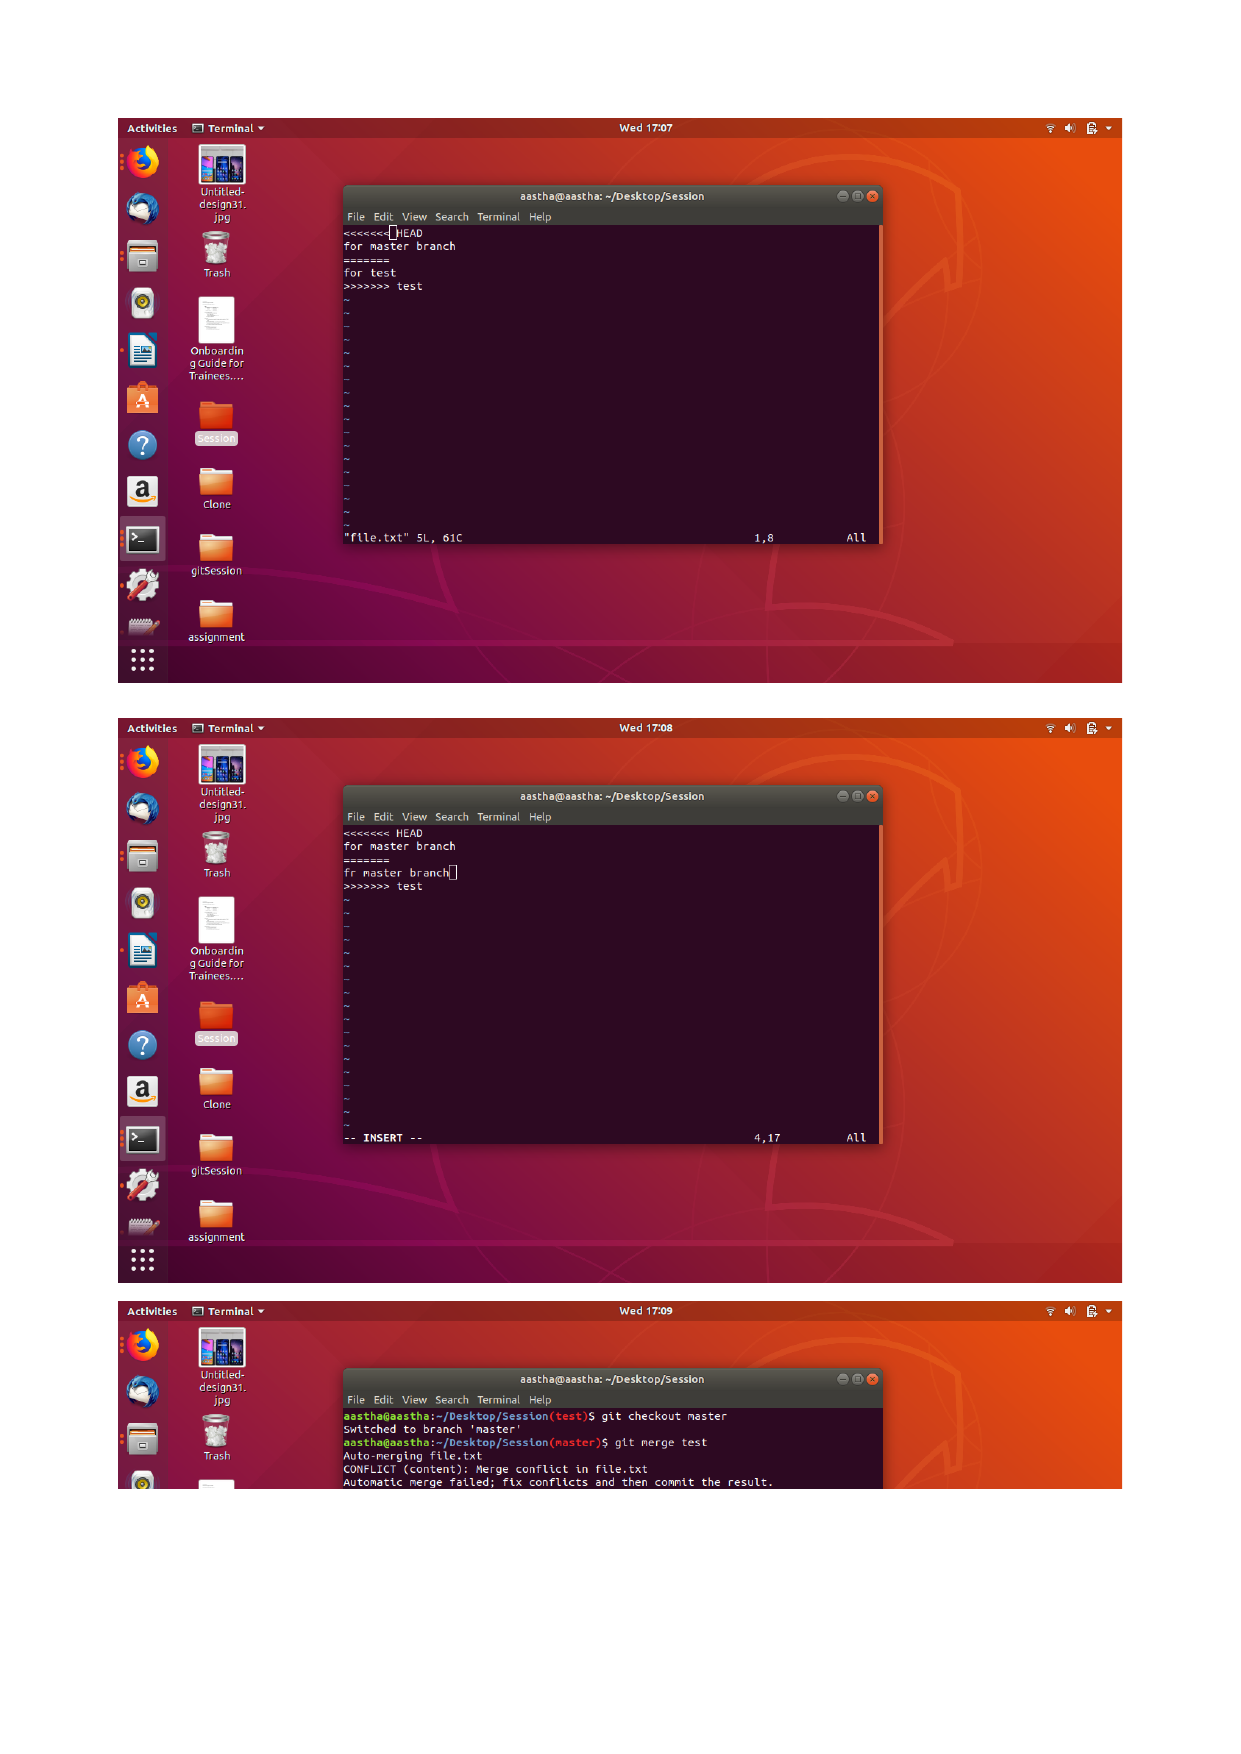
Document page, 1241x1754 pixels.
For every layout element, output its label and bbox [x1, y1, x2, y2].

picture [118, 118, 1123, 683]
picture [118, 718, 1123, 1283]
